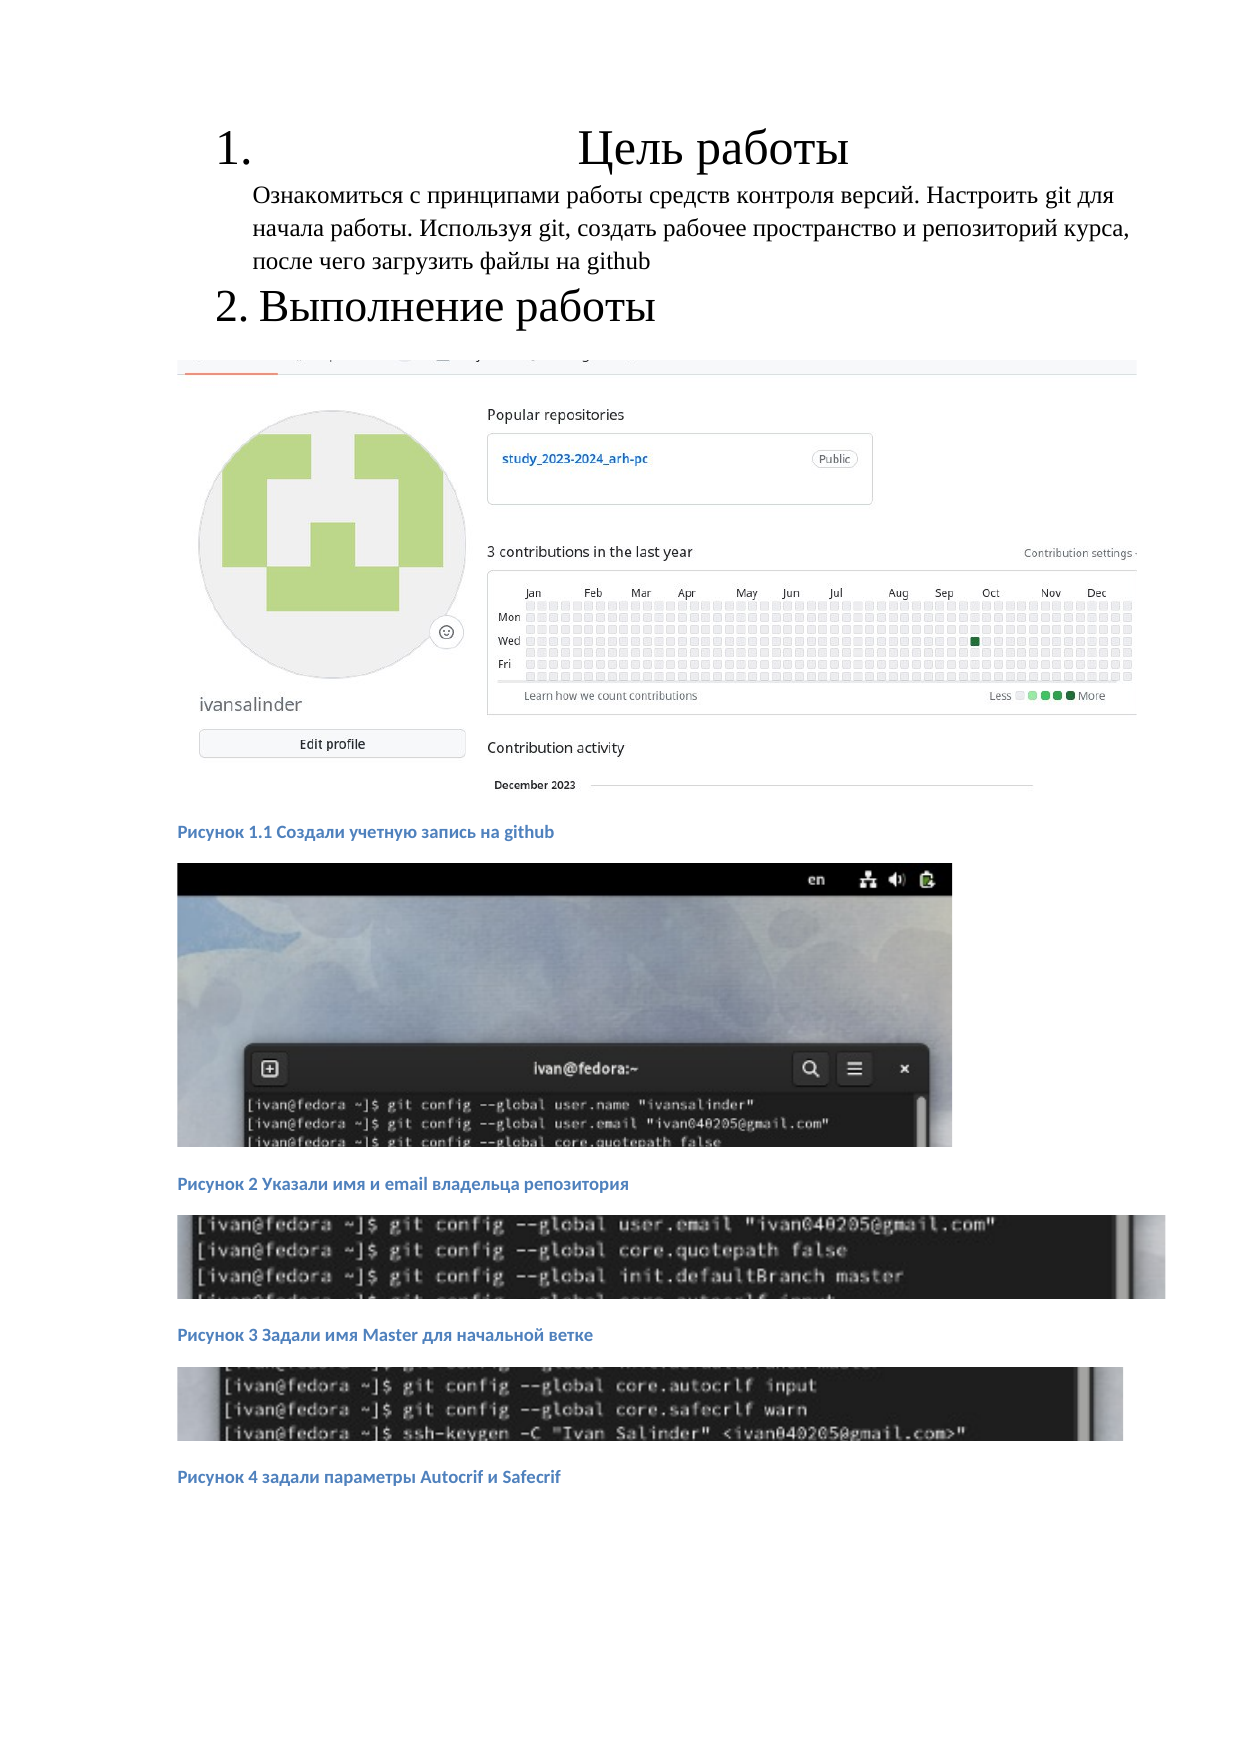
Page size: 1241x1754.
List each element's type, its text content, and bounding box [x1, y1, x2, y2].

text Рисунок 2 Указали имя и email владельца репозитория [177, 1172, 1152, 1194]
text Рисунок 1.1 Создали учетную запись на github [177, 820, 1152, 843]
list Цель работы Ознакомиться с принципами работы средств контроля версий. Настроить git для начала работы. Используя git, создать рабочее пространство и репозиторий курса, после чего загрузить файлы на github [215, 118, 1152, 275]
picture [177, 360, 1137, 796]
text Рисунок 4 задали параметры Autocrif и Safecrif [177, 1466, 1152, 1489]
text Рисунок 3 Задали имя Master для начальной ветке [177, 1323, 1152, 1346]
list Выполнение работы [215, 279, 1152, 332]
